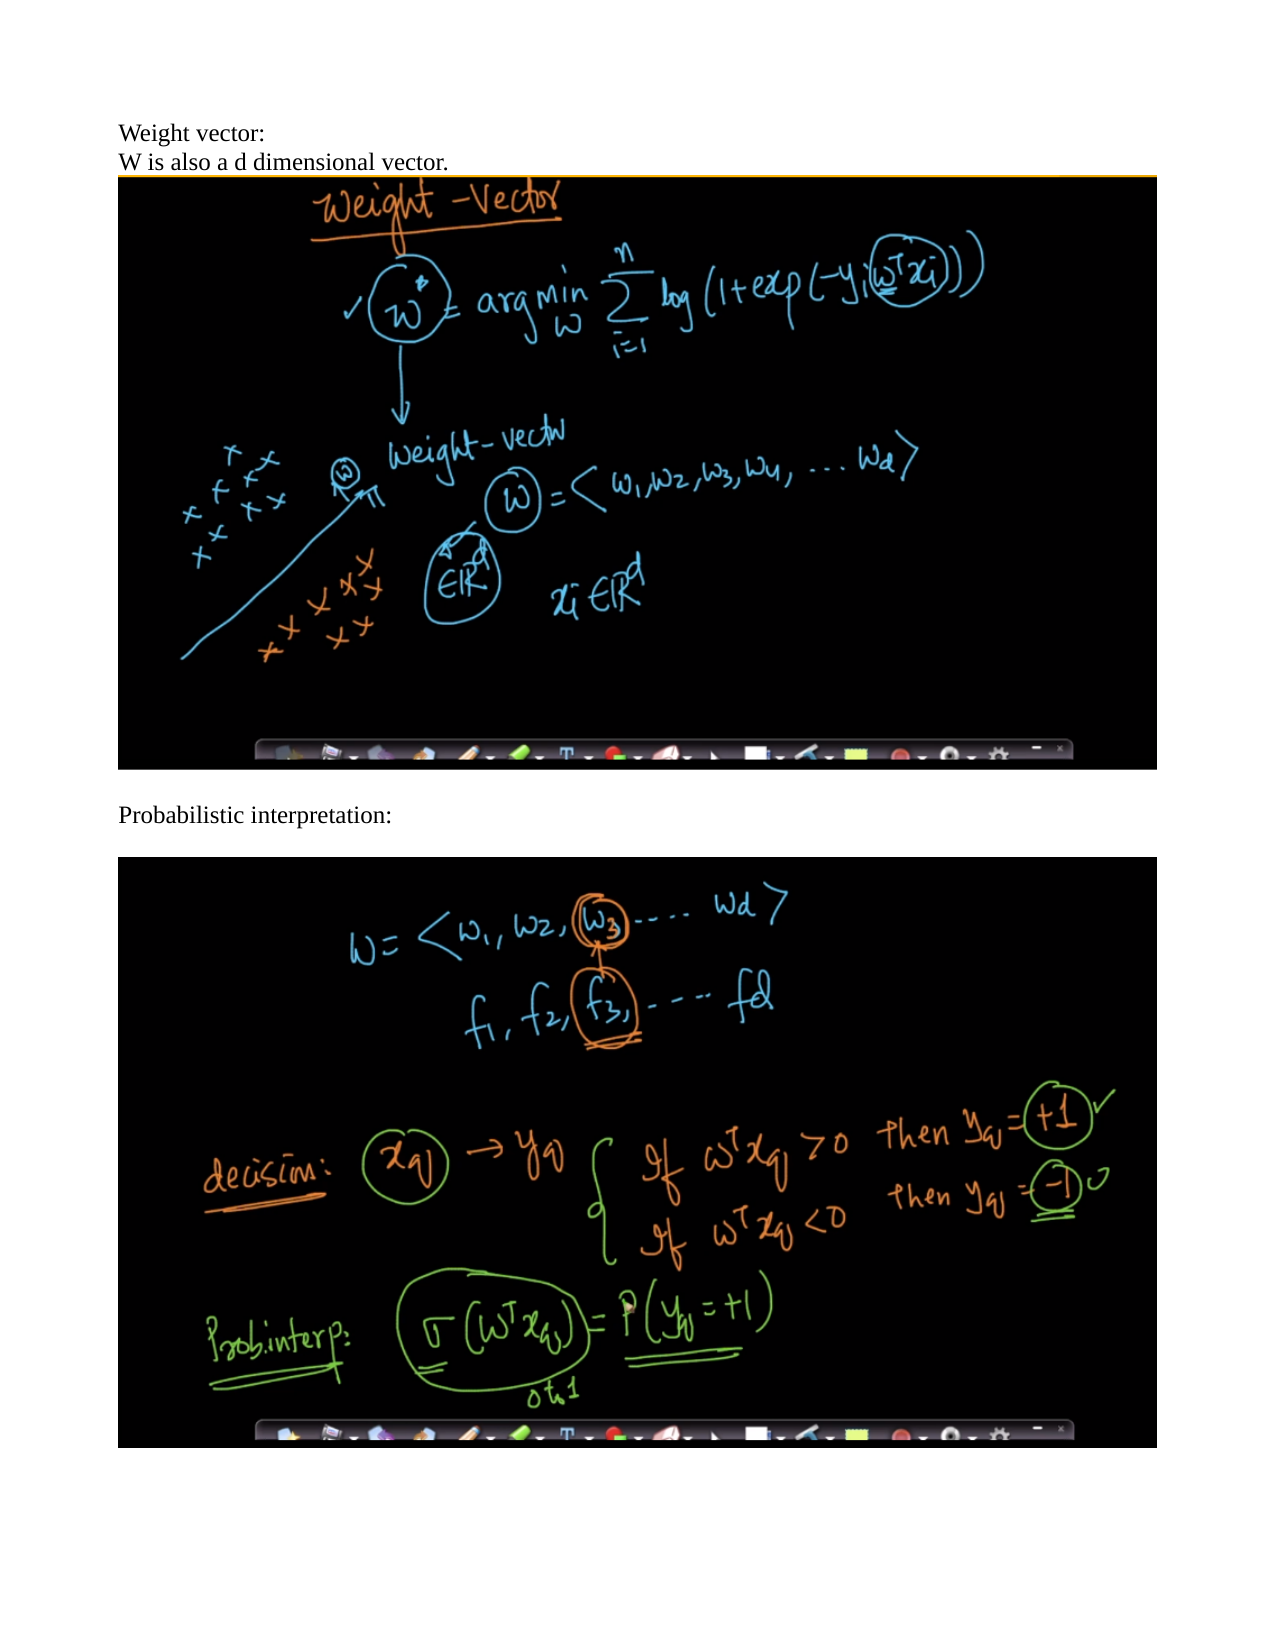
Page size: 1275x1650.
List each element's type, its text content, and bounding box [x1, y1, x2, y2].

text W is also a d dimensional vector. [118, 147, 1157, 175]
text Probabilistic interpretation: [118, 800, 1157, 829]
picture [118, 857, 1157, 1448]
text Weight vector: [118, 118, 1157, 147]
picture [118, 175, 1157, 772]
